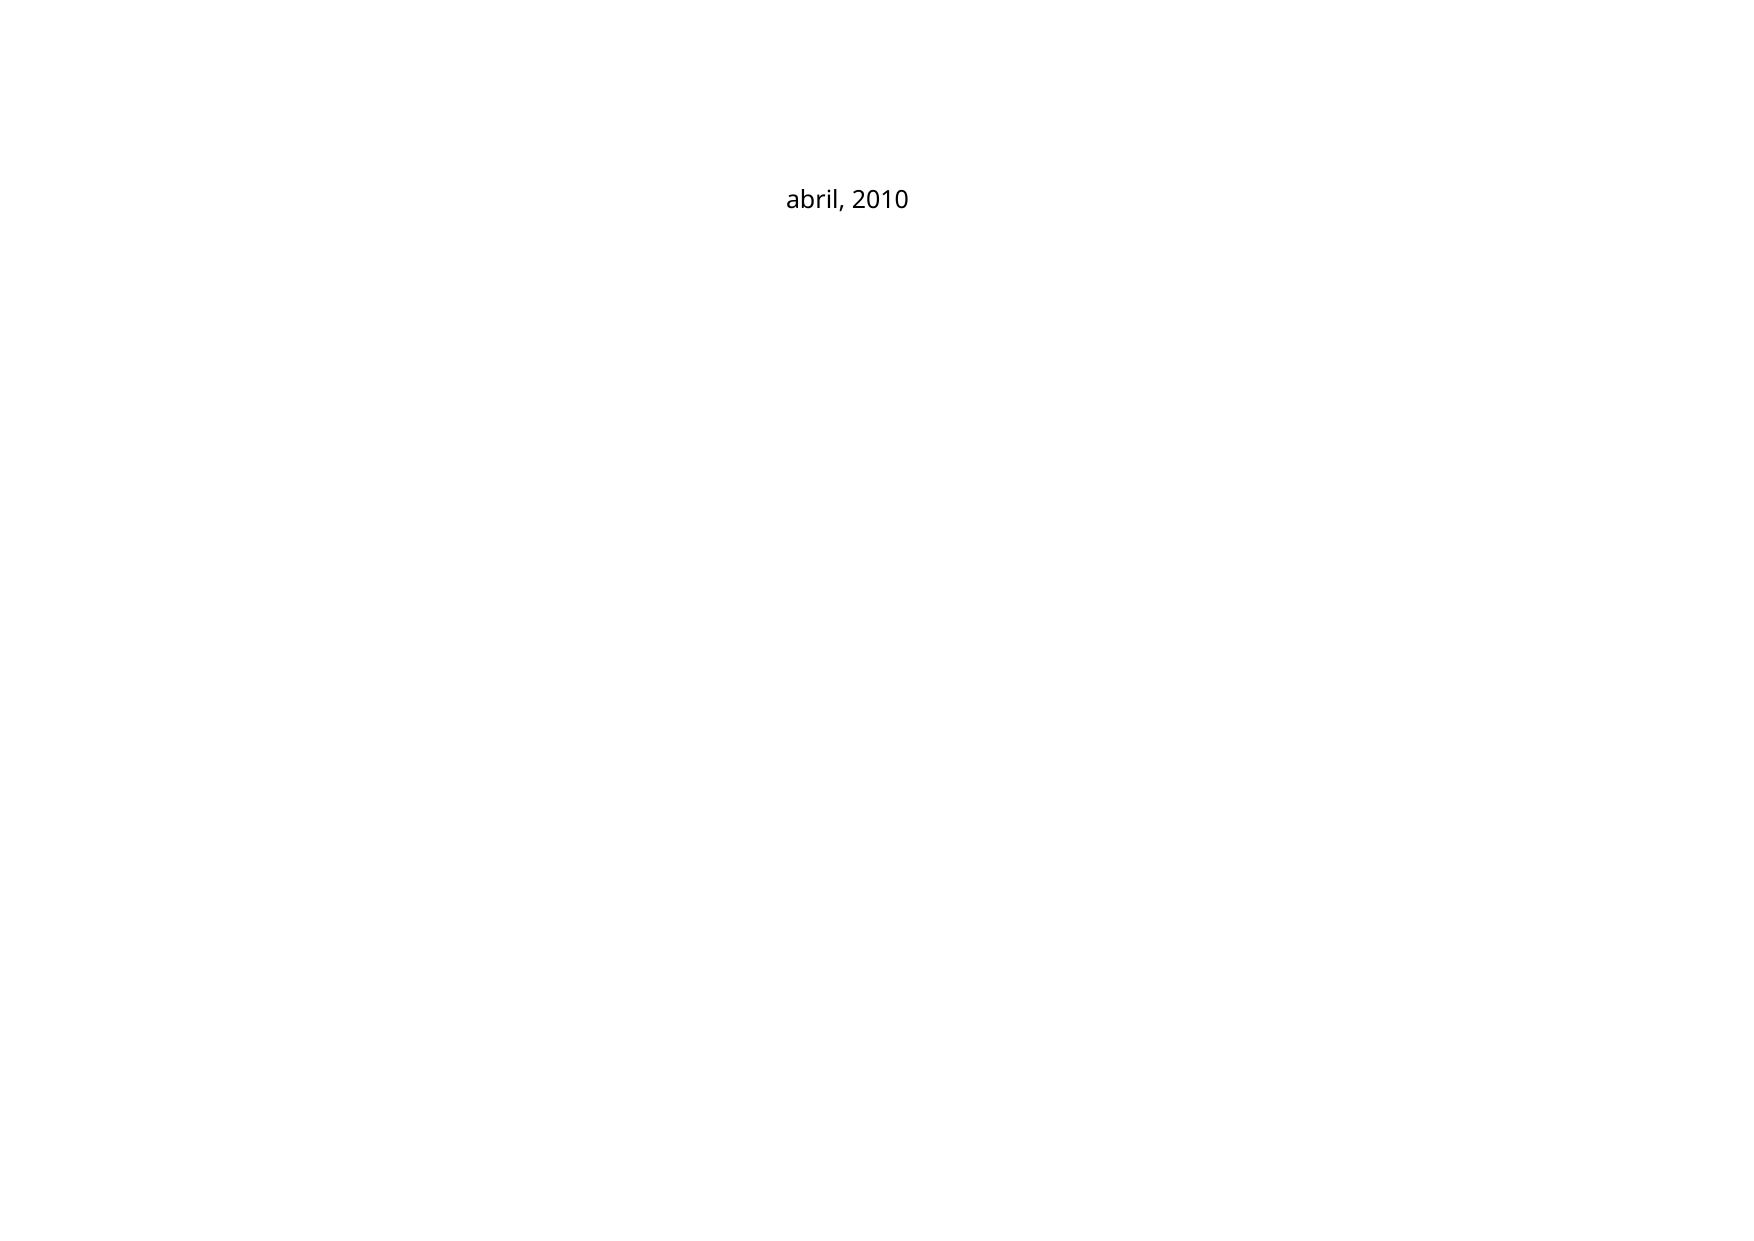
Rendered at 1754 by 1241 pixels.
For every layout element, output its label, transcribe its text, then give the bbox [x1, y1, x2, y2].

text abril, 2010 [139, 182, 1556, 216]
